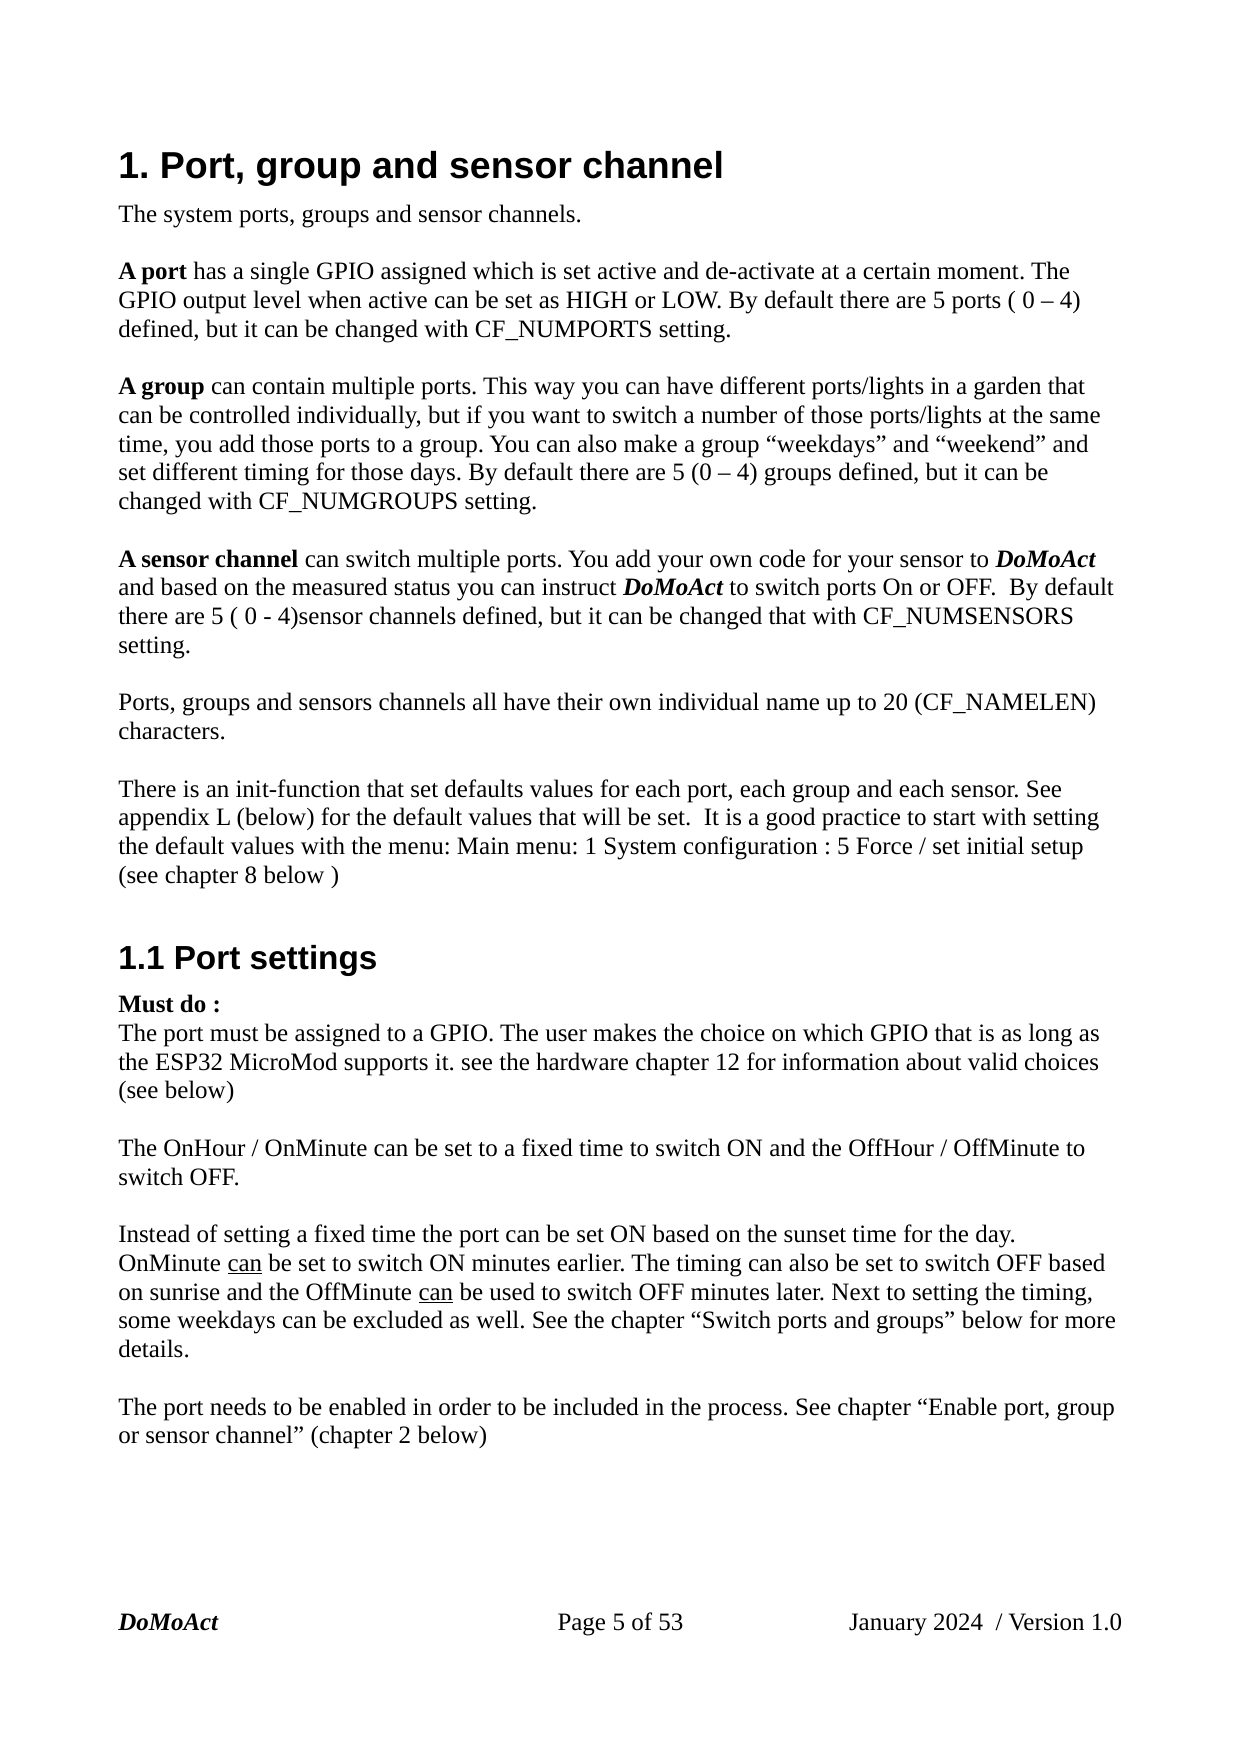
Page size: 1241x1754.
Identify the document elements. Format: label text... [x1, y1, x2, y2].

text The port must be assigned to a GPIO. The user makes the choice on which GPIO that is as long as the ESP32 MicroMod supports it. see the hardware chapter 12 for information about valid choices (see below) [118, 1018, 1122, 1104]
text Instead of setting a fixed time the port can be set ON based on the sunset time for the day. OnMinute can be set to switch ON minutes earlier. The timing can also be set to switch OFF based on sunrise and the OffMinute can be used to switch OFF minutes later. Next to setting the timing, some weekdays can be excluded as well. See the chapter “Switch ports and groups” below for more details. [118, 1219, 1122, 1363]
text Ports, groups and sensors channels all have their own individual name up to 20 (CF_NAMELEN) characters. [118, 687, 1122, 745]
text A group can contain multiple ports. This way you can have different ports/lights in a garden that can be controlled individually, but if you want to switch a number of those ports/lights at the same time, you add those ports to a group. You can also make a group “weekdays” and “weekend” and set different timing for those days. By default there are 5 (0 – 4) groups defined, but it can be changed with CF_NUMGROUPS setting. [118, 371, 1122, 515]
subtitle 1. Port, group and sensor channel [118, 143, 1122, 186]
subtitle 1.1 Port settings [118, 938, 1122, 977]
text The port needs to be enabled in order to be included in the process. See chapter “Enable port, group or sensor channel” (chapter 2 below) [118, 1392, 1122, 1449]
text There is an init-function that set defaults values for each port, each group and each sensor. See appendix L (below) for the default values that will be set. It is a good practice to start with setting the default values with the menu: Main menu: 1 System configuration : 5 Force / set initial setup (see chapter 8 below ) [118, 774, 1122, 889]
text A sensor channel can switch multiple ports. You add your own code for your sensor to DoMoAct and based on the measured status you can instruct DoMoAct to switch ports On or OFF. By default there are 5 ( 0 - 4)sensor channels defined, but it can be changed that with CF_NUMSENSORS setting. [118, 544, 1122, 659]
text A port has a single GPIO assigned which is set active and de-activate at a certain moment. The GPIO output level when active can be set as HIGH or LOW. By default there are 5 ports ( 0 – 4) defined, but it can be changed with CF_NUMPORTS setting. [118, 256, 1122, 342]
text The OnHour / OnMinute can be set to a fixed time to switch ON and the OffHour / OffMinute to switch OFF. [118, 1133, 1122, 1191]
text The system ports, groups and sensor channels. [118, 199, 1122, 227]
text Must do : [118, 989, 1122, 1018]
